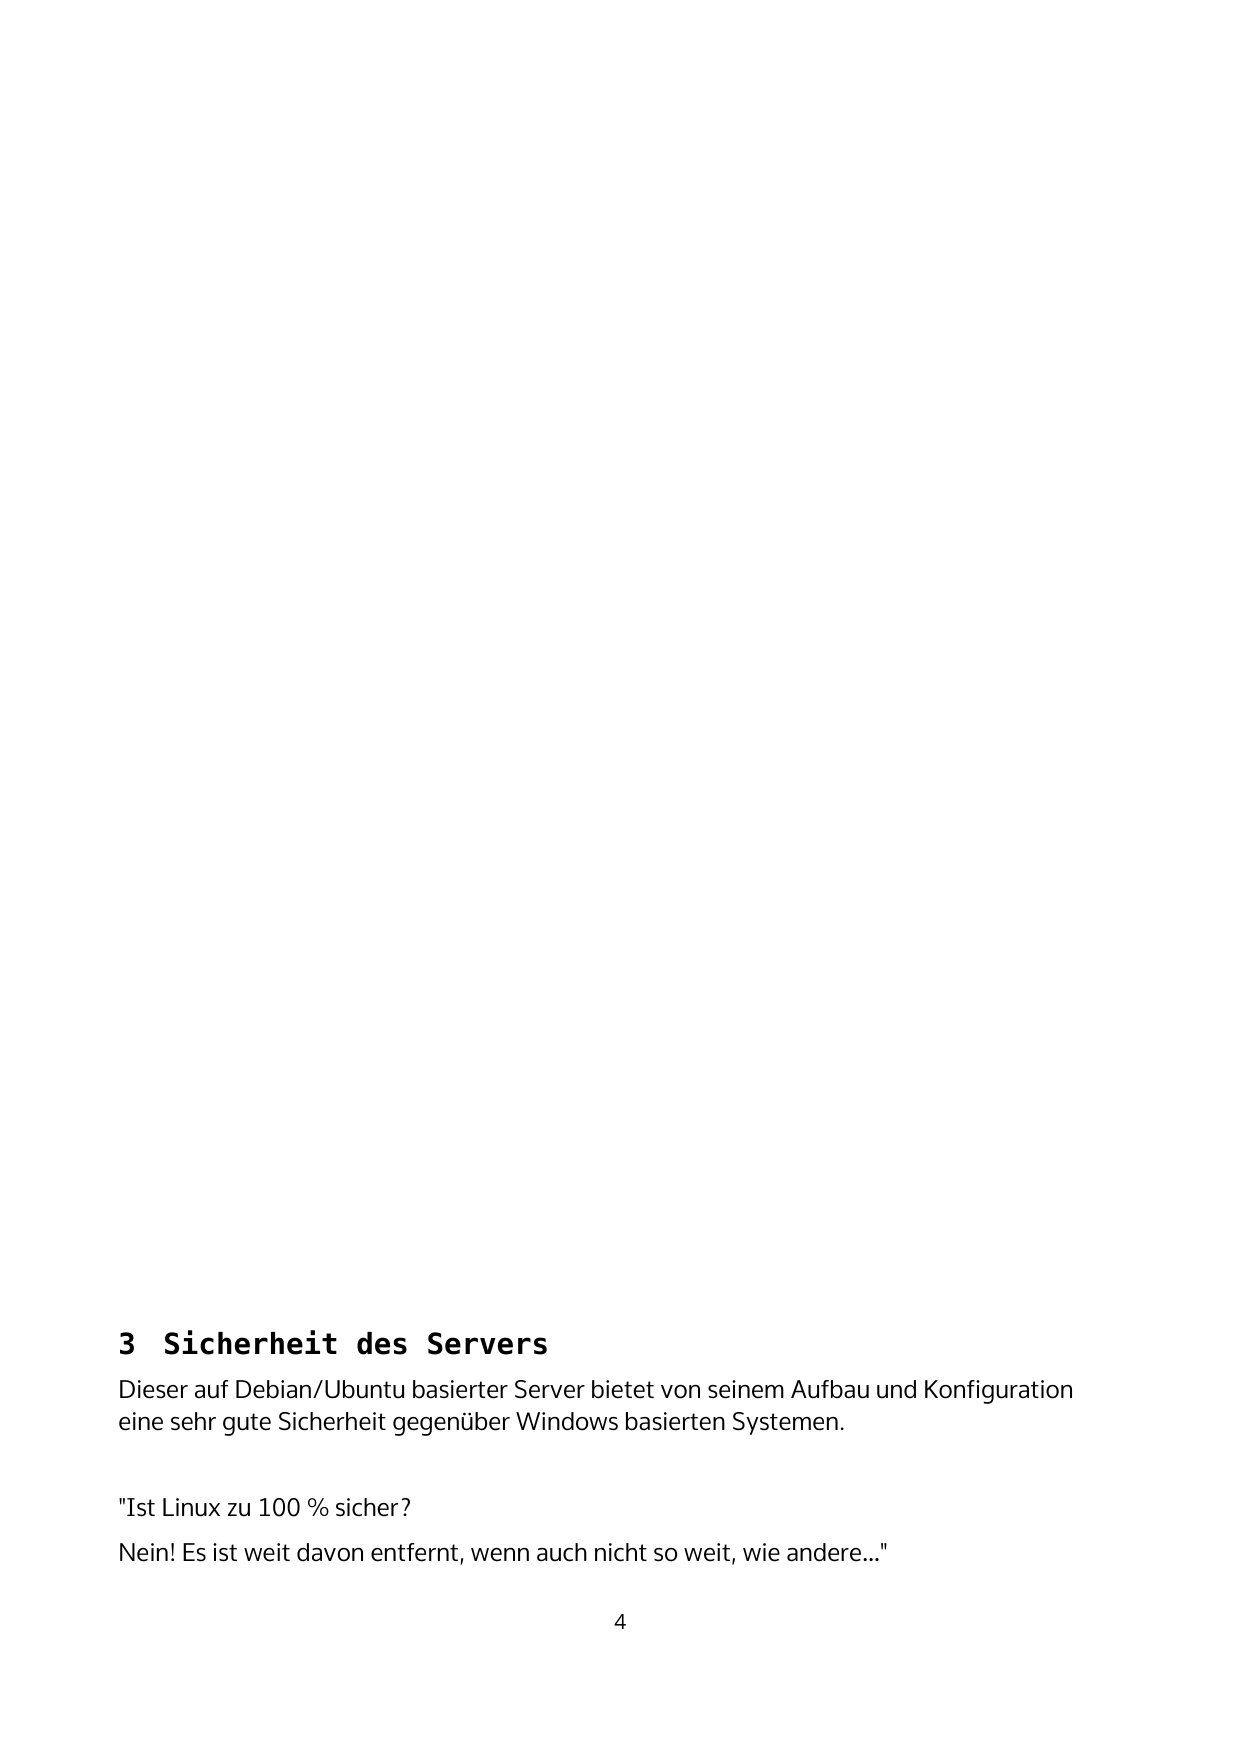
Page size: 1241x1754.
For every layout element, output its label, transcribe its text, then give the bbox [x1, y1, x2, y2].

text Nein! Es ist weit davon entfernt, wenn auch nicht so weit, wie andere…" [118, 1537, 1122, 1569]
subtitle 3 Sicherheit des Servers [118, 1327, 1122, 1361]
text "Ist Linux zu 100 % sicher? [118, 1492, 1122, 1524]
text Dieser auf Debian/Ubuntu basierter Server bietet von seinem Aufbau und Konfiguration eine sehr gute Sicherheit gegenüber Windows basierten Systemen. [118, 1374, 1122, 1439]
